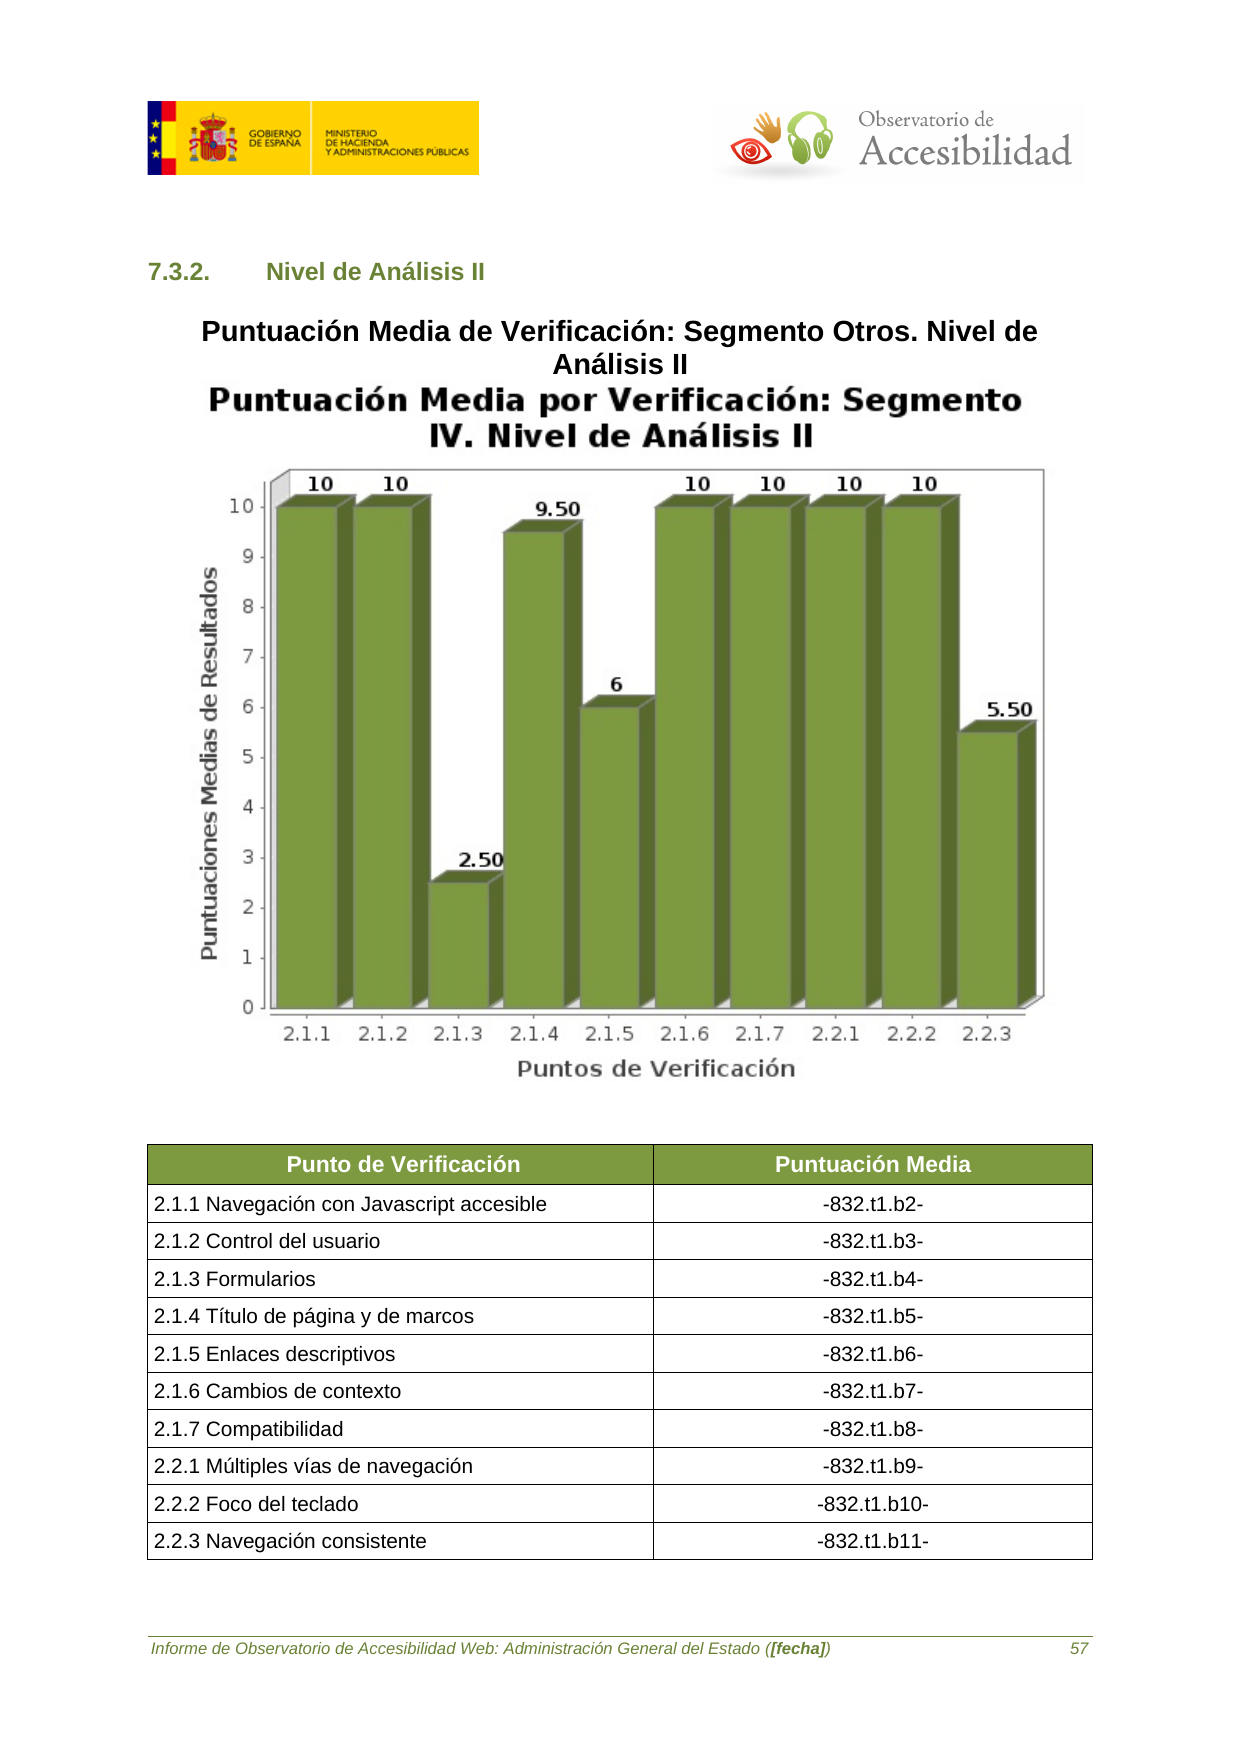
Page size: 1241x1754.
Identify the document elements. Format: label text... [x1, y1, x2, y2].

table_cell -832.t1.b11- [654, 1523, 1092, 1559]
table_cell 2.1.2 Control del usuario [148, 1223, 653, 1259]
table_cell 2.2.3 Navegación consistente [148, 1523, 653, 1559]
table_cell 2.1.4 Título de página y de marcos [148, 1298, 653, 1334]
table_header Punto de Verificación [148, 1145, 653, 1184]
table_header Puntuación Media [654, 1145, 1092, 1184]
picture [178, 380, 1062, 1091]
table_cell 2.1.3 Formularios [148, 1260, 653, 1297]
picture [147, 101, 479, 175]
table_cell 2.1.6 Cambios de contexto [148, 1373, 653, 1409]
table_cell -832.t1.b7- [654, 1373, 1092, 1409]
table_cell 2.1.7 Compatibilidad [148, 1410, 653, 1447]
table_cell -832.t1.b3- [654, 1223, 1092, 1259]
table_cell -832.t1.b10- [654, 1485, 1092, 1522]
table_cell 2.1.5 Enlaces descriptivos [148, 1335, 653, 1372]
table_cell -832.t1.b4- [654, 1260, 1092, 1297]
subtitle Nivel de Análisis II [148, 257, 1092, 286]
table_cell 2.1.1 Navegación con Javascript accesible [148, 1185, 653, 1222]
table_cell 2.2.1 Múltiples vías de navegación [148, 1448, 653, 1484]
text Puntuación Media de Verificación: Segmento Otros. Nivel de Análisis II [148, 314, 1092, 381]
table_cell -832.t1.b6- [654, 1335, 1092, 1372]
table_cell -832.t1.b8- [654, 1410, 1092, 1447]
table_cell 2.2.2 Foco del teclado [148, 1485, 653, 1522]
table_cell -832.t1.b9- [654, 1448, 1092, 1484]
table_cell -832.t1.b2- [654, 1185, 1092, 1222]
picture [710, 102, 1086, 185]
table_cell -832.t1.b5- [654, 1298, 1092, 1334]
